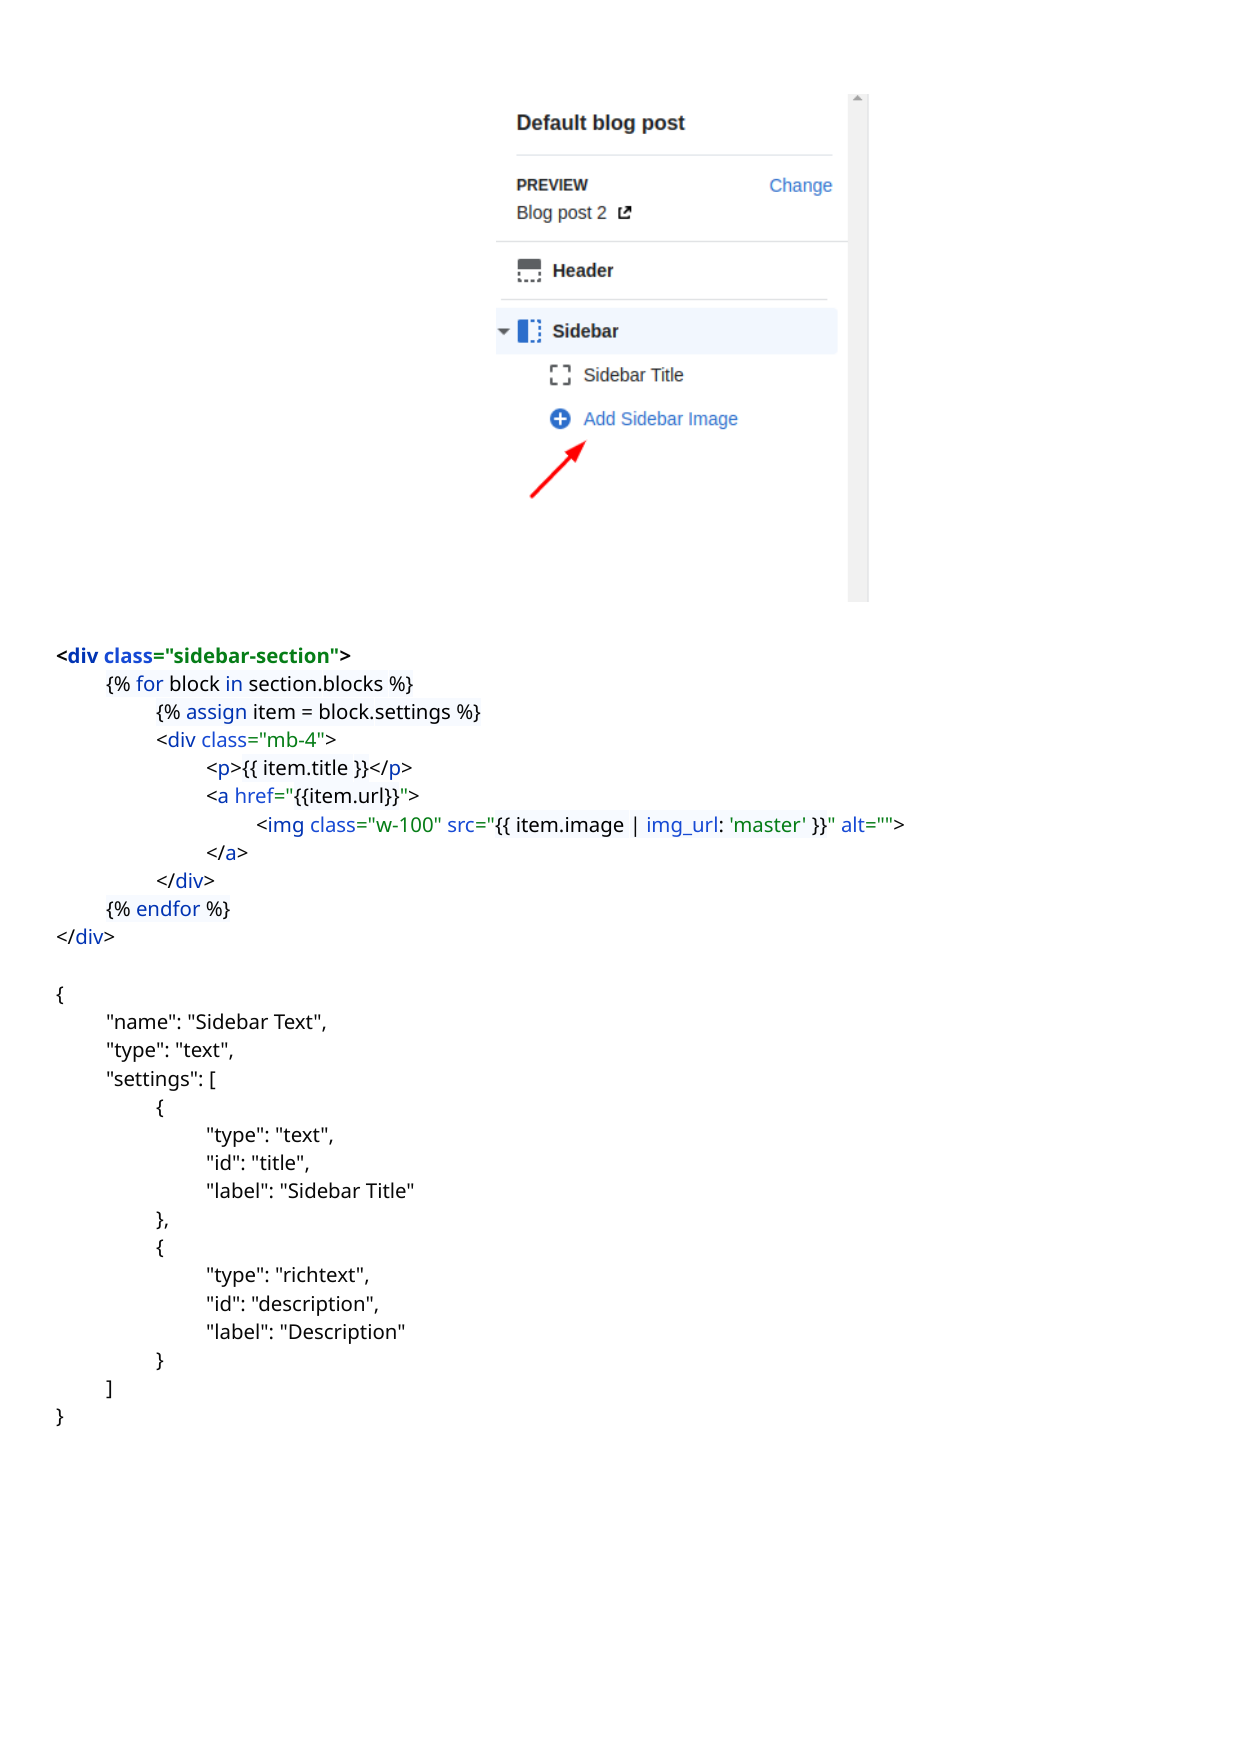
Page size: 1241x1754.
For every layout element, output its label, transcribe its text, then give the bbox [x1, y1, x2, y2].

picture [496, 94, 870, 602]
text <div class="mb-4"> [56, 726, 1187, 754]
text {% assign item = block.settings %} [56, 698, 1187, 726]
text ] [56, 1373, 1187, 1402]
text "label": "Description" [56, 1317, 1187, 1345]
text "type": "richtext", [56, 1261, 1187, 1289]
text </div> [56, 866, 1187, 894]
text "type": "text", [56, 1036, 1187, 1064]
text { [56, 1233, 1187, 1261]
text <a href="{{item.url}}"> [56, 782, 1187, 810]
text {% endfor %} [56, 894, 1187, 923]
text <div class="sidebar-section"> [56, 642, 1187, 669]
text "id": "title", [56, 1148, 1187, 1177]
text } [56, 1345, 1187, 1373]
text { [56, 1092, 1187, 1120]
text </div> [56, 923, 1187, 951]
text "label": "Sidebar Title" [56, 1177, 1187, 1205]
text { [56, 980, 1187, 1008]
text <img class="w-100" src="{{ item.image | img_url: 'master' }}" alt=""> [56, 810, 1187, 838]
text "id": "description", [56, 1289, 1187, 1317]
text <p>{{ item.title }}</p> [56, 754, 1187, 782]
text "settings": [ [56, 1064, 1187, 1092]
text } [56, 1402, 1187, 1429]
text {% for block in section.blocks %} [56, 669, 1187, 698]
text "type": "text", [56, 1120, 1187, 1148]
text "name": "Sidebar Text", [56, 1008, 1187, 1036]
text }, [56, 1205, 1187, 1233]
text </a> [56, 838, 1187, 866]
